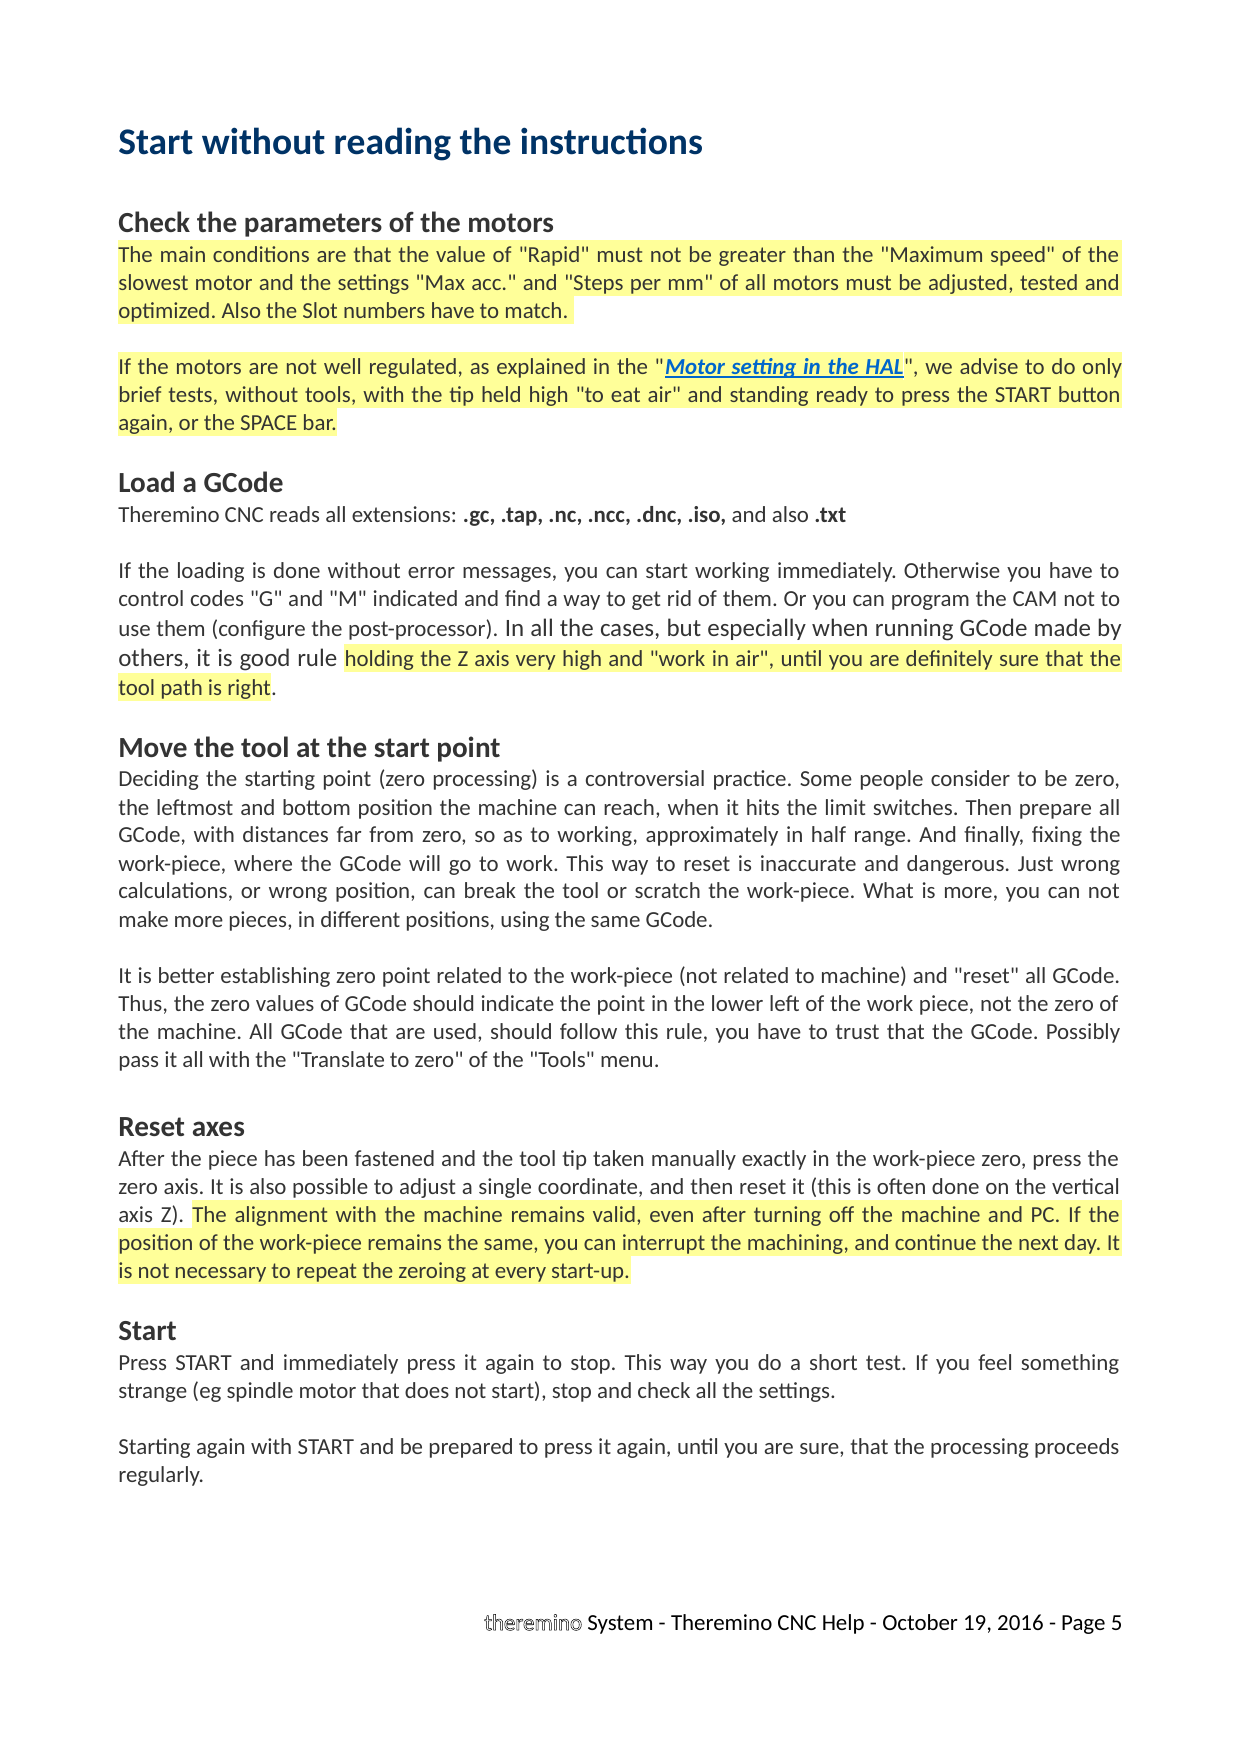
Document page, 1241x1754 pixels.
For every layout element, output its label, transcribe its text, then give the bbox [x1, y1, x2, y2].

text If the motors are not well regulated, as explained in the "Motor setting in the HAL", we advise to do only brief tests, without tools, with the tip held high "to eat air" and standing ready to press the START button again, or the SPACE bar. [118, 352, 1122, 436]
text After the piece has been fastened and the tool tip taken manually exactly in the work-piece zero, press the zero axis. It is also possible to adjust a single coordinate, and then reset it (this is often done on the vertical axis Z). The alignment with the machine remains valid, even after turning off the machine and PC. If the position of the work-piece remains the same, you can interrupt the machining, and continue the next day. It is not necessary to repeat the zeroing at every start-up. [118, 1144, 1122, 1284]
text Theremino CNC reads all extensions: .gc, .tap, .nc, .ncc, .dnc, .iso, and also .txt [118, 500, 1122, 528]
subtitle Start without reading the instructions [118, 118, 1122, 164]
text Start [118, 1312, 1122, 1348]
text The main conditions are that the value of "Rapid" must not be greater than the "Maximum speed" of the slowest motor and the settings "Max acc." and "Steps per mm" of all motors must be adjusted, tested and optimized. Also the Slot numbers have to match. [118, 240, 1122, 324]
text It is better establishing zero point related to the work-piece (not related to machine) and "reset" all GCode. Thus, the zero values of GCode should indicate the point in the lower left of the work piece, not the zero of the machine. All GCode that are used, should follow this rule, you have to trust that the GCode. Possibly pass it all with the "Translate to zero" of the "Tools" menu. [118, 961, 1122, 1073]
text Check the parameters of the motors [118, 204, 1122, 240]
text Move the tool at the start point [118, 729, 1122, 764]
text If the loading is done without error messages, you can start working immediately. Otherwise you have to control codes "G" and "M" indicated and find a way to get rid of them. Or you can program the CAM not to use them (configure the post-processor). In all the cases, but especially when running GCode made by others, it is good rule holding the Z axis very high and "work in air", until you are definitely sure that the tool path is right. [118, 556, 1122, 701]
text Starting again with START and be prepared to press it again, until you are sure, that the processing proceeds regularly. [118, 1432, 1122, 1488]
text Reset axes [118, 1108, 1122, 1144]
text Load a GCode [118, 464, 1122, 500]
text Deciding the starting point (zero processing) is a controversial practice. Some people consider to be zero, the leftmost and bottom position the machine can reach, when it hits the limit switches. Then prepare all GCode, with distances far from zero, so as to working, approximately in half range. And finally, fixing the work-piece, where the GCode will go to work. This way to reset is inaccurate and dangerous. Just wrong calculations, or wrong position, can break the tool or scratch the work-piece. What is more, you can not make more pieces, in different positions, using the same GCode. [118, 764, 1122, 933]
text Press START and immediately press it again to stop. This way you do a short test. If you feel something strange (eg spindle motor that does not start), stop and check all the settings. [118, 1348, 1122, 1404]
